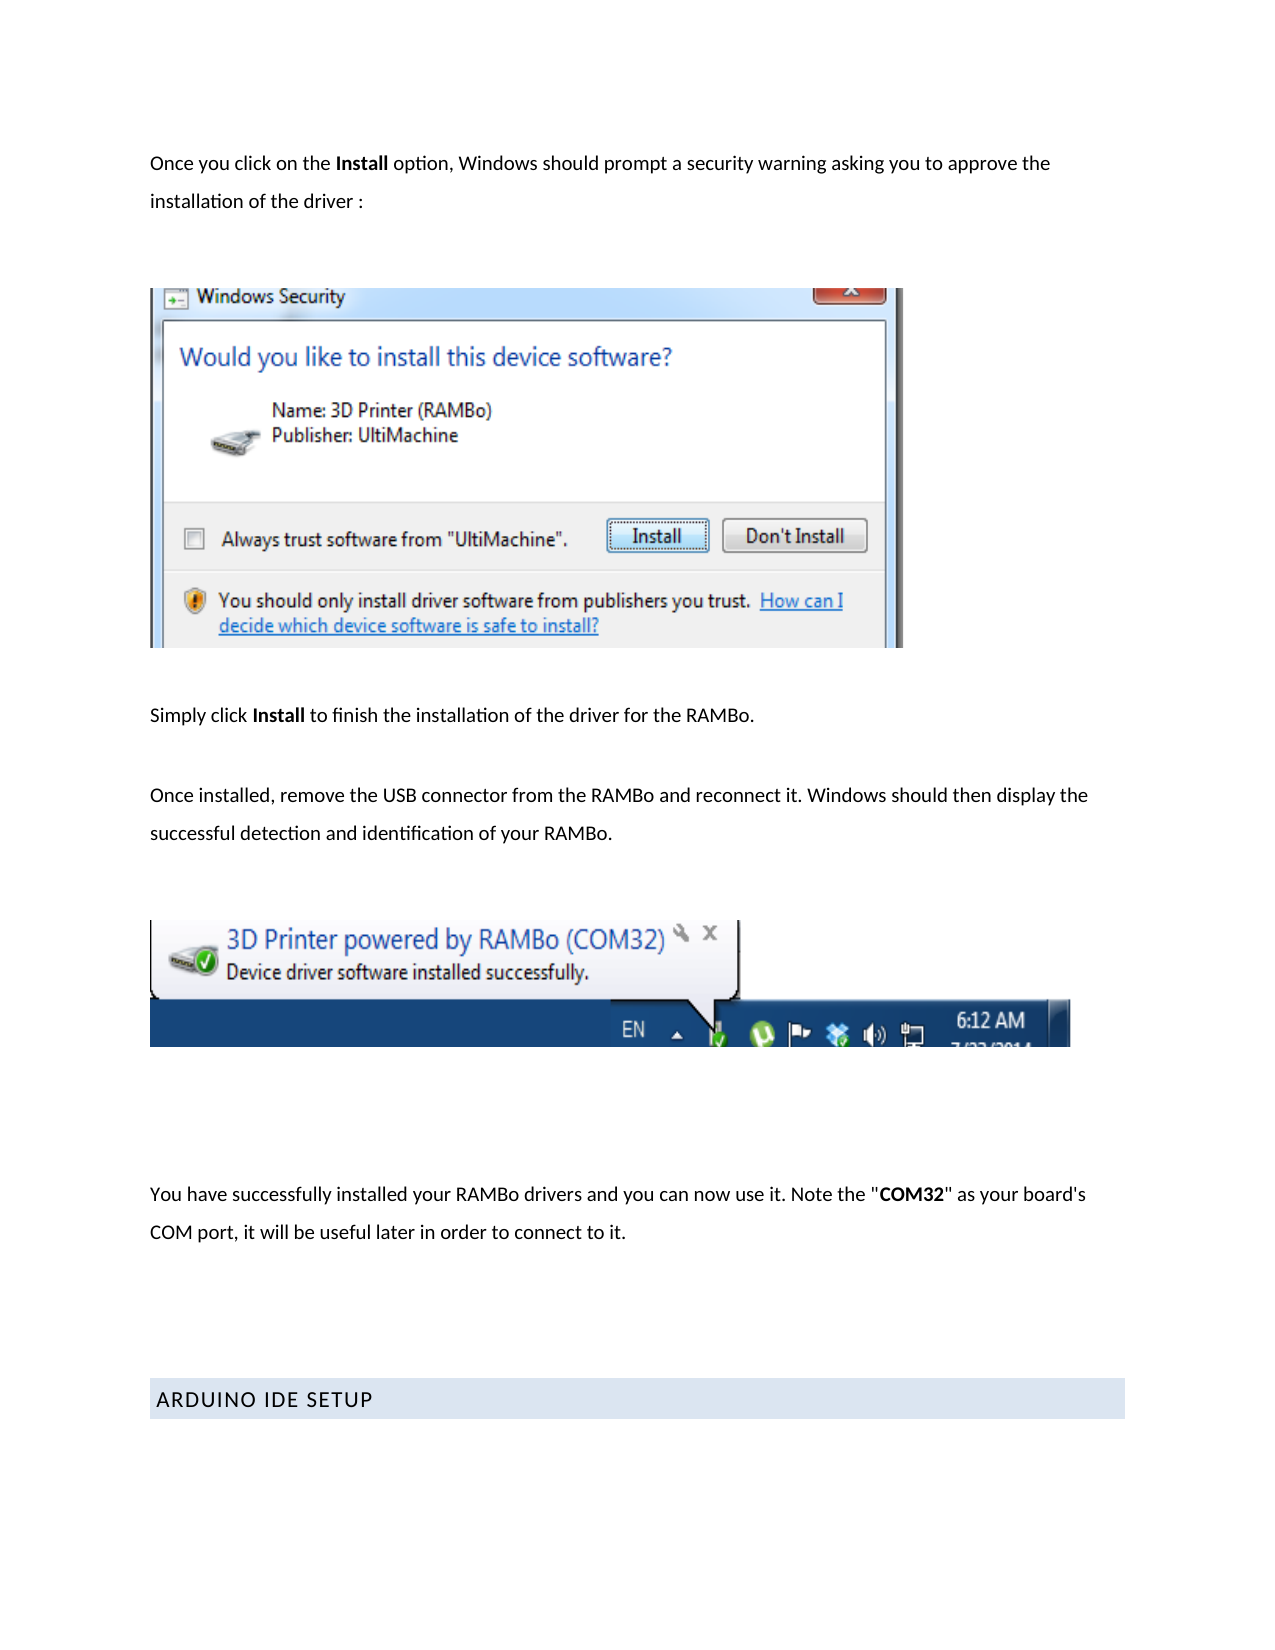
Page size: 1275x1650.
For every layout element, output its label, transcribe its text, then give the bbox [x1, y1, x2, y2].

text Once you click on the Install option, Windows should prompt a security warning asking you to approve the installation of the driver : [150, 150, 1125, 213]
subtitle Arduino IDE setup [156, 1385, 1119, 1413]
text Simply click Install to finish the installation of the driver for the RAMBo. [150, 702, 1125, 727]
text You have successfully installed your RAMBo drivers and you can now use it. Note the "COM32" as your board's COM port, it will be useful later in order to connect to it. [150, 1181, 1125, 1244]
text Once installed, remove the USB connector from the RAMBo and reconnect it. Windows should then display the successful detection and identification of your RAMBo. [150, 782, 1125, 845]
